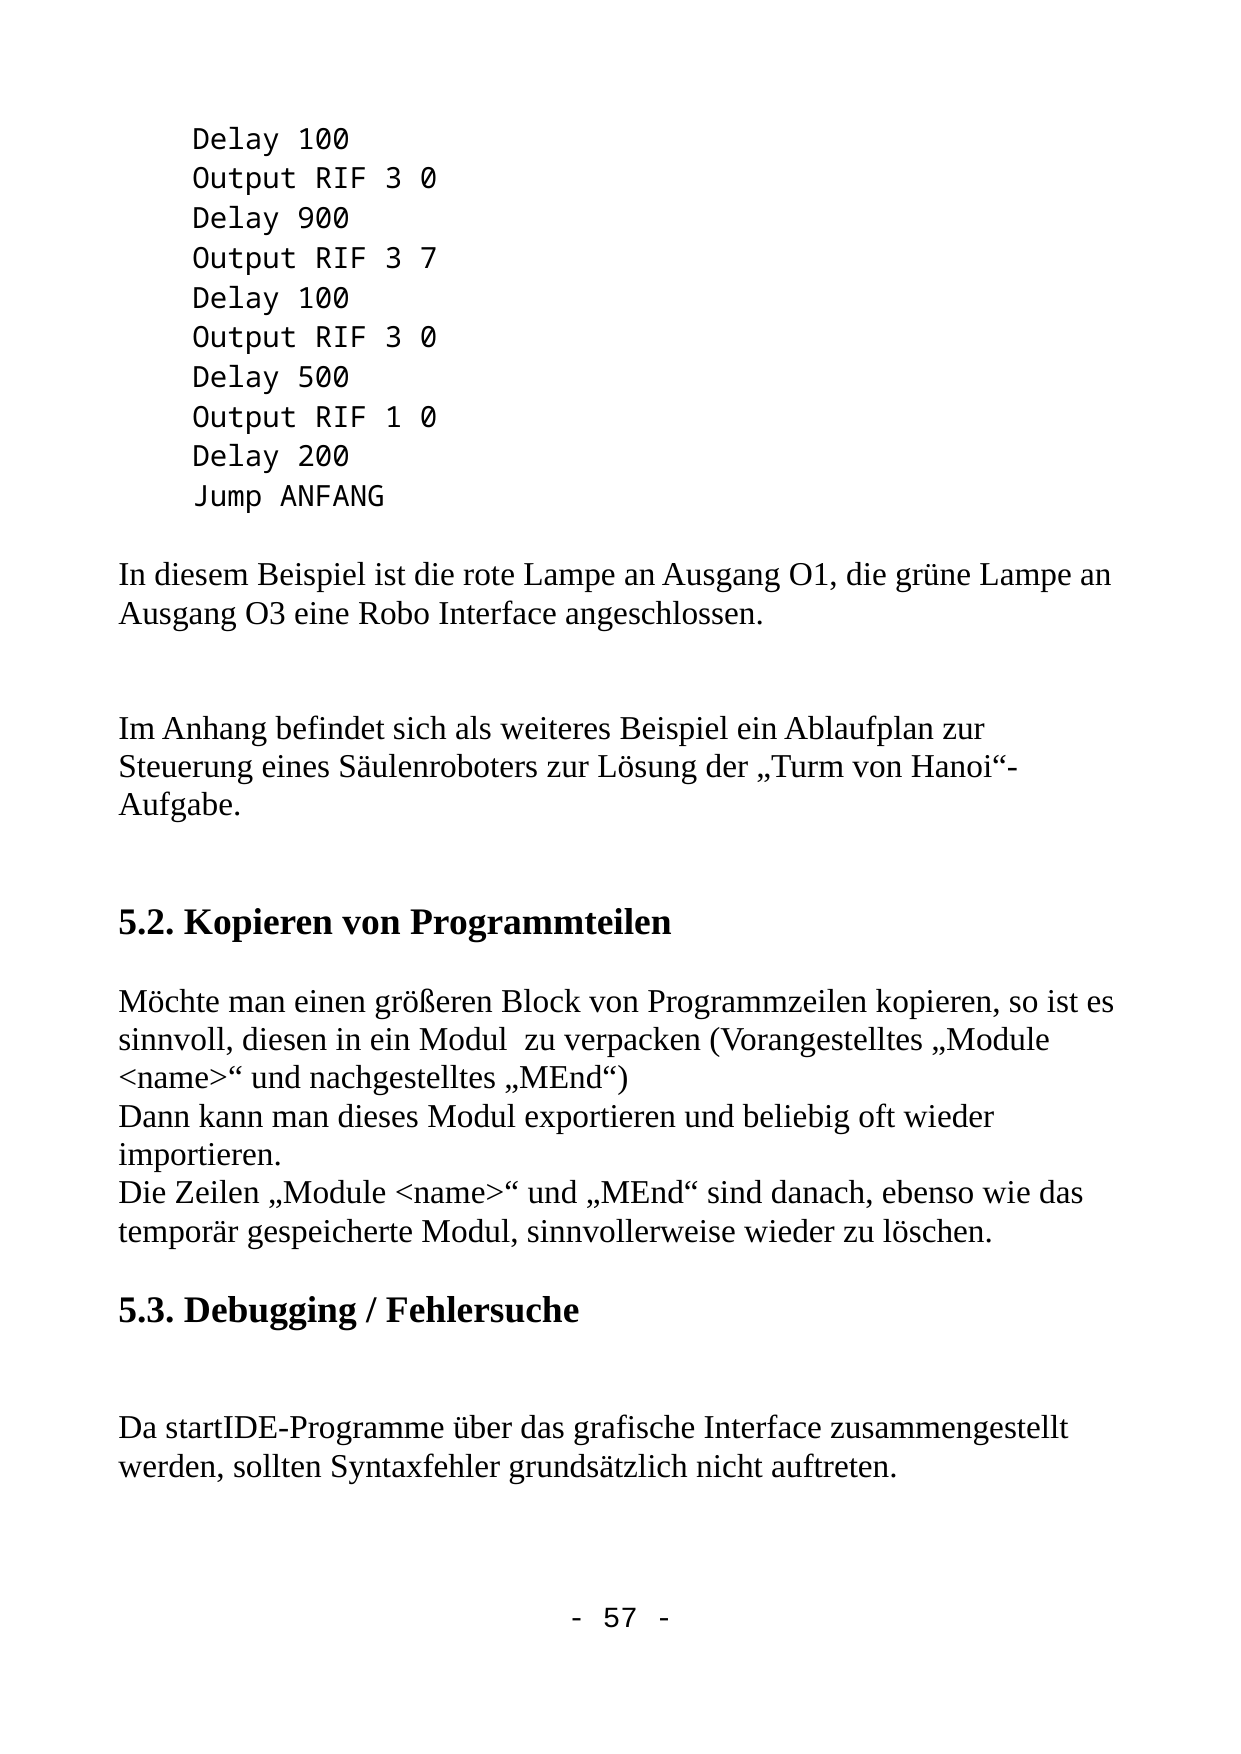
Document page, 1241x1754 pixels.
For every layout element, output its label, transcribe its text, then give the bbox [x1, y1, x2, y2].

text Dann kann man dieses Modul exportieren und beliebig oft wieder importieren. [118, 1096, 1122, 1173]
text In diesem Beispiel ist die rote Lampe an Ausgang O1, die grüne Lampe an Ausgang O3 eine Robo Interface angeschlossen. [118, 555, 1122, 631]
text 5.2. Kopieren von Programmteilen [118, 900, 1122, 943]
text Im Anhang befindet sich als weiteres Beispiel ein Ablaufplan zur Steuerung eines Säulenroboters zur Lösung der „Turm von Hanoi“-Aufgabe. [118, 708, 1122, 823]
text Möchte man einen größeren Block von Programmzeilen kopieren, so ist es sinnvoll, diesen in ein Modul zu verpacken (Vorangestelltes „Module <name>“ und nachgestelltes „MEnd“) [118, 981, 1122, 1096]
text Die Zeilen „Module <name>“ und „MEnd“ sind danach, ebenso wie das temporär gespeicherte Modul, sinnvollerweise wieder zu löschen. [118, 1173, 1122, 1249]
text Delay 100 Output RIF 3 0 Delay 900 Output RIF 3 7 Delay 100 Output RIF 3 0 Delay 500 Output RIF 1 0 Delay 200 [118, 118, 1122, 475]
text Da startIDE-Programme über das grafische Interface zusammengestellt werden, sollten Syntaxfehler grundsätzlich nicht auftreten. [118, 1408, 1122, 1484]
text Jump ANFANG [118, 475, 1122, 555]
text 5.3. Debugging / Fehlersuche [118, 1288, 1122, 1331]
